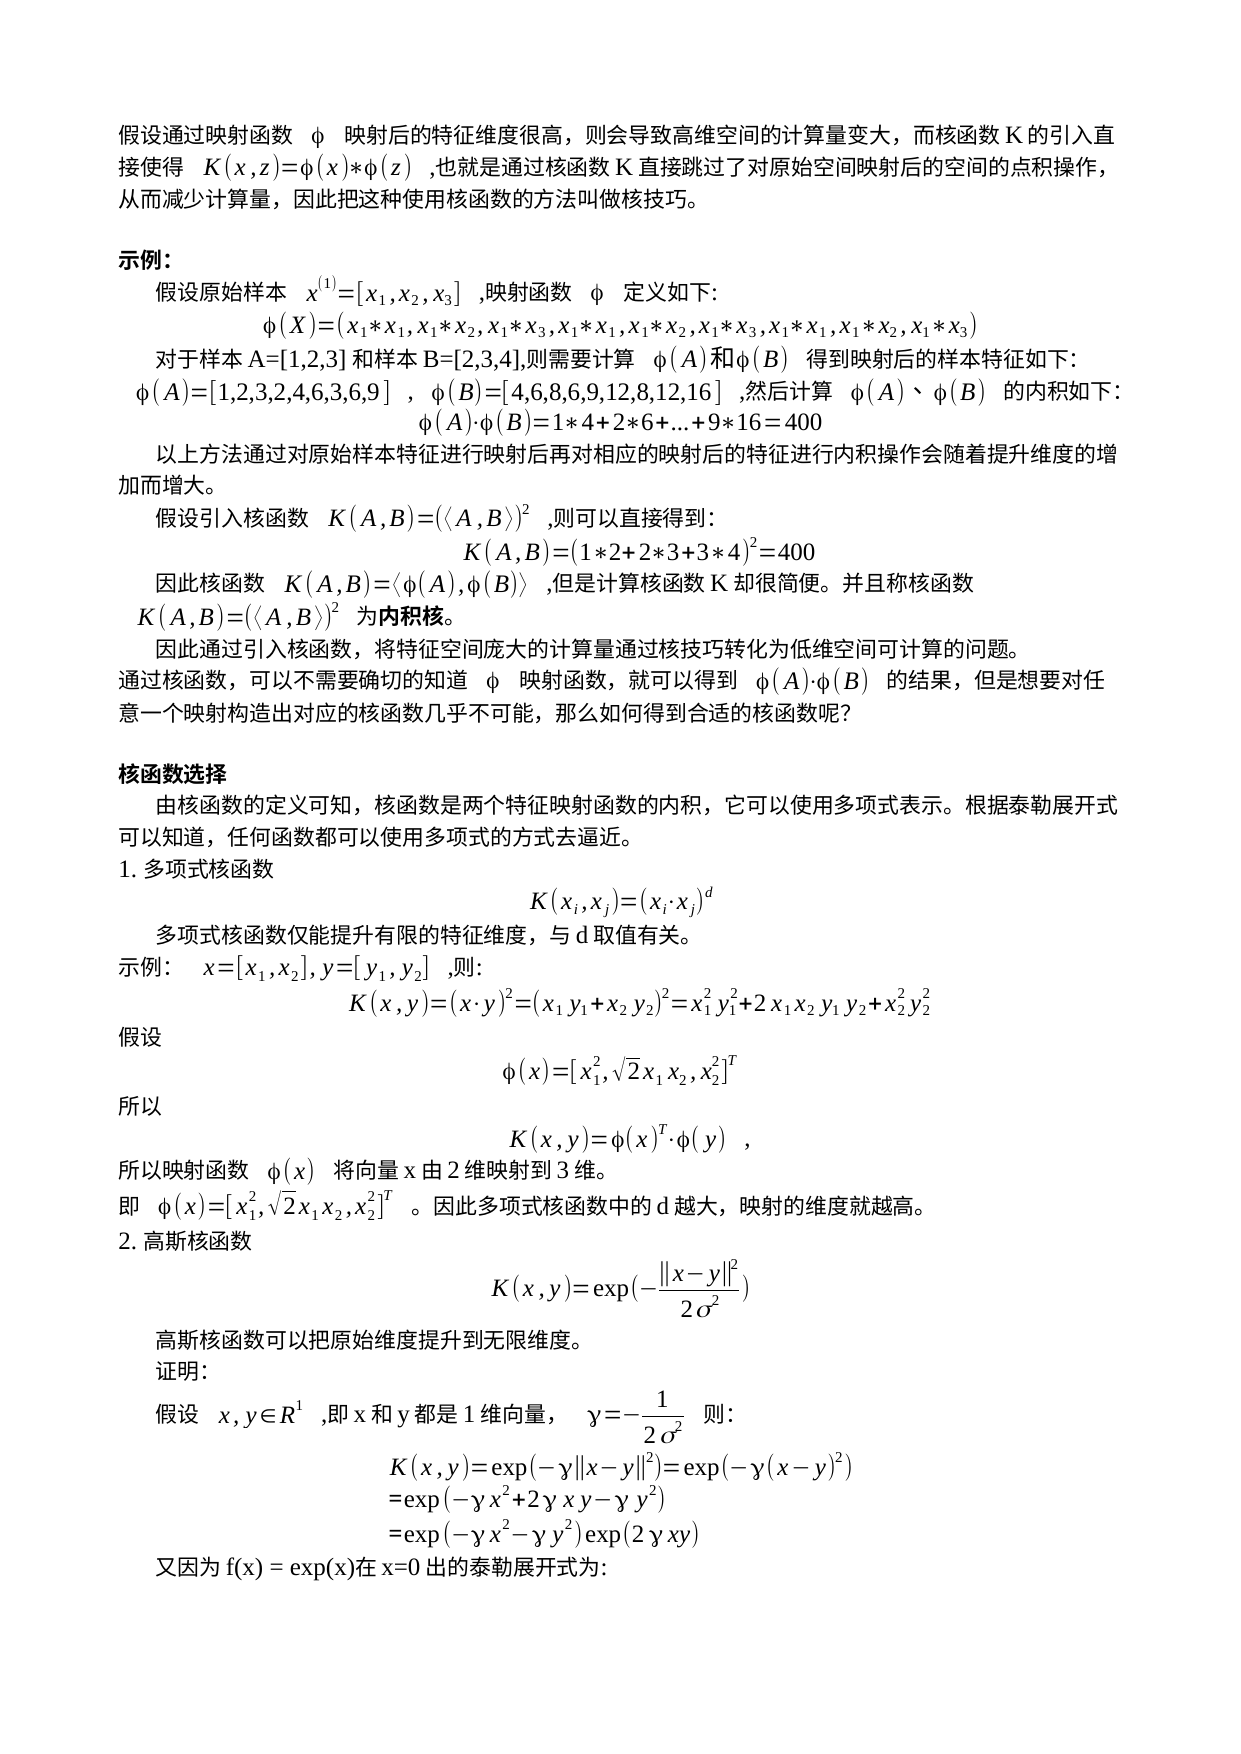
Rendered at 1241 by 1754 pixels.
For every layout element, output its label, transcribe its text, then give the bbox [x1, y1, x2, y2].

text 因此核函数,但是计算核函数K却很简便。并且称核函数为内积核。 [118, 566, 1122, 632]
text 所以映射函数将向量x由2维映射到3维。 [118, 1153, 1122, 1186]
text 2. 高斯核函数 [118, 1224, 1122, 1255]
text 高斯核函数可以把原始维度提升到无限维度。 [118, 1323, 1122, 1354]
text 示例：,则: [118, 950, 1122, 984]
text 因此通过引入核函数，将特征空间庞大的计算量通过核技巧转化为低维空间可计算的问题。 [118, 632, 1122, 663]
text 假设通过映射函数映射后的特征维度很高，则会导致高维空间的计算量变大，而核函数K的引入直接使得,也就是通过核函数K直接跳过了对原始空间映射后的空间的点积操作，从而减少计算量，因此把这种使用核函数的方法叫做核技巧。 [118, 118, 1122, 214]
text 由核函数的定义可知，核函数是两个特征映射函数的内积，它可以使用多项式表示。根据泰勒展开式可以知道，任何函数都可以使用多项式的方式去逼近。 [118, 788, 1122, 852]
text 所以 [118, 1089, 1122, 1121]
text 对于样本A=[1,2,3] 和样本B=[2,3,4],则需要计算得到映射后的样本特征如下： [118, 342, 1122, 374]
text 又因为f(x) = exp(x)在x=0出的泰勒展开式为: [118, 1550, 1122, 1582]
text 示例： [118, 243, 1122, 274]
text 多项式核函数仅能提升有限的特征维度，与d取值有关。 [118, 918, 1122, 950]
text 1. 多项式核函数 [118, 852, 1122, 883]
text ,,然后计算的内积如下： [118, 374, 1122, 407]
text 以上方法通过对原始样本特征进行映射后再对相应的映射后的特征进行内积操作会随着提升维度的增加而增大。 [118, 437, 1122, 500]
text 证明： [118, 1354, 1122, 1386]
text 假设原始样本,映射函数定义如下: [118, 274, 1122, 310]
text 即。因此多项式核函数中的d越大，映射的维度就越高。 [118, 1186, 1122, 1224]
text 假设引入核函数,则可以直接得到： [118, 500, 1122, 533]
text 通过核函数，可以不需要确切的知道映射函数，就可以得到的结果，但是想要对任意一个映射构造出对应的核函数几乎不可能，那么如何得到合适的核函数呢？ [118, 663, 1122, 728]
text 假设 [118, 1019, 1122, 1051]
text 假设,即x和y都是1维向量，则： [118, 1386, 1122, 1448]
text 核函数选择 [118, 757, 1122, 788]
text , [118, 1121, 1122, 1153]
